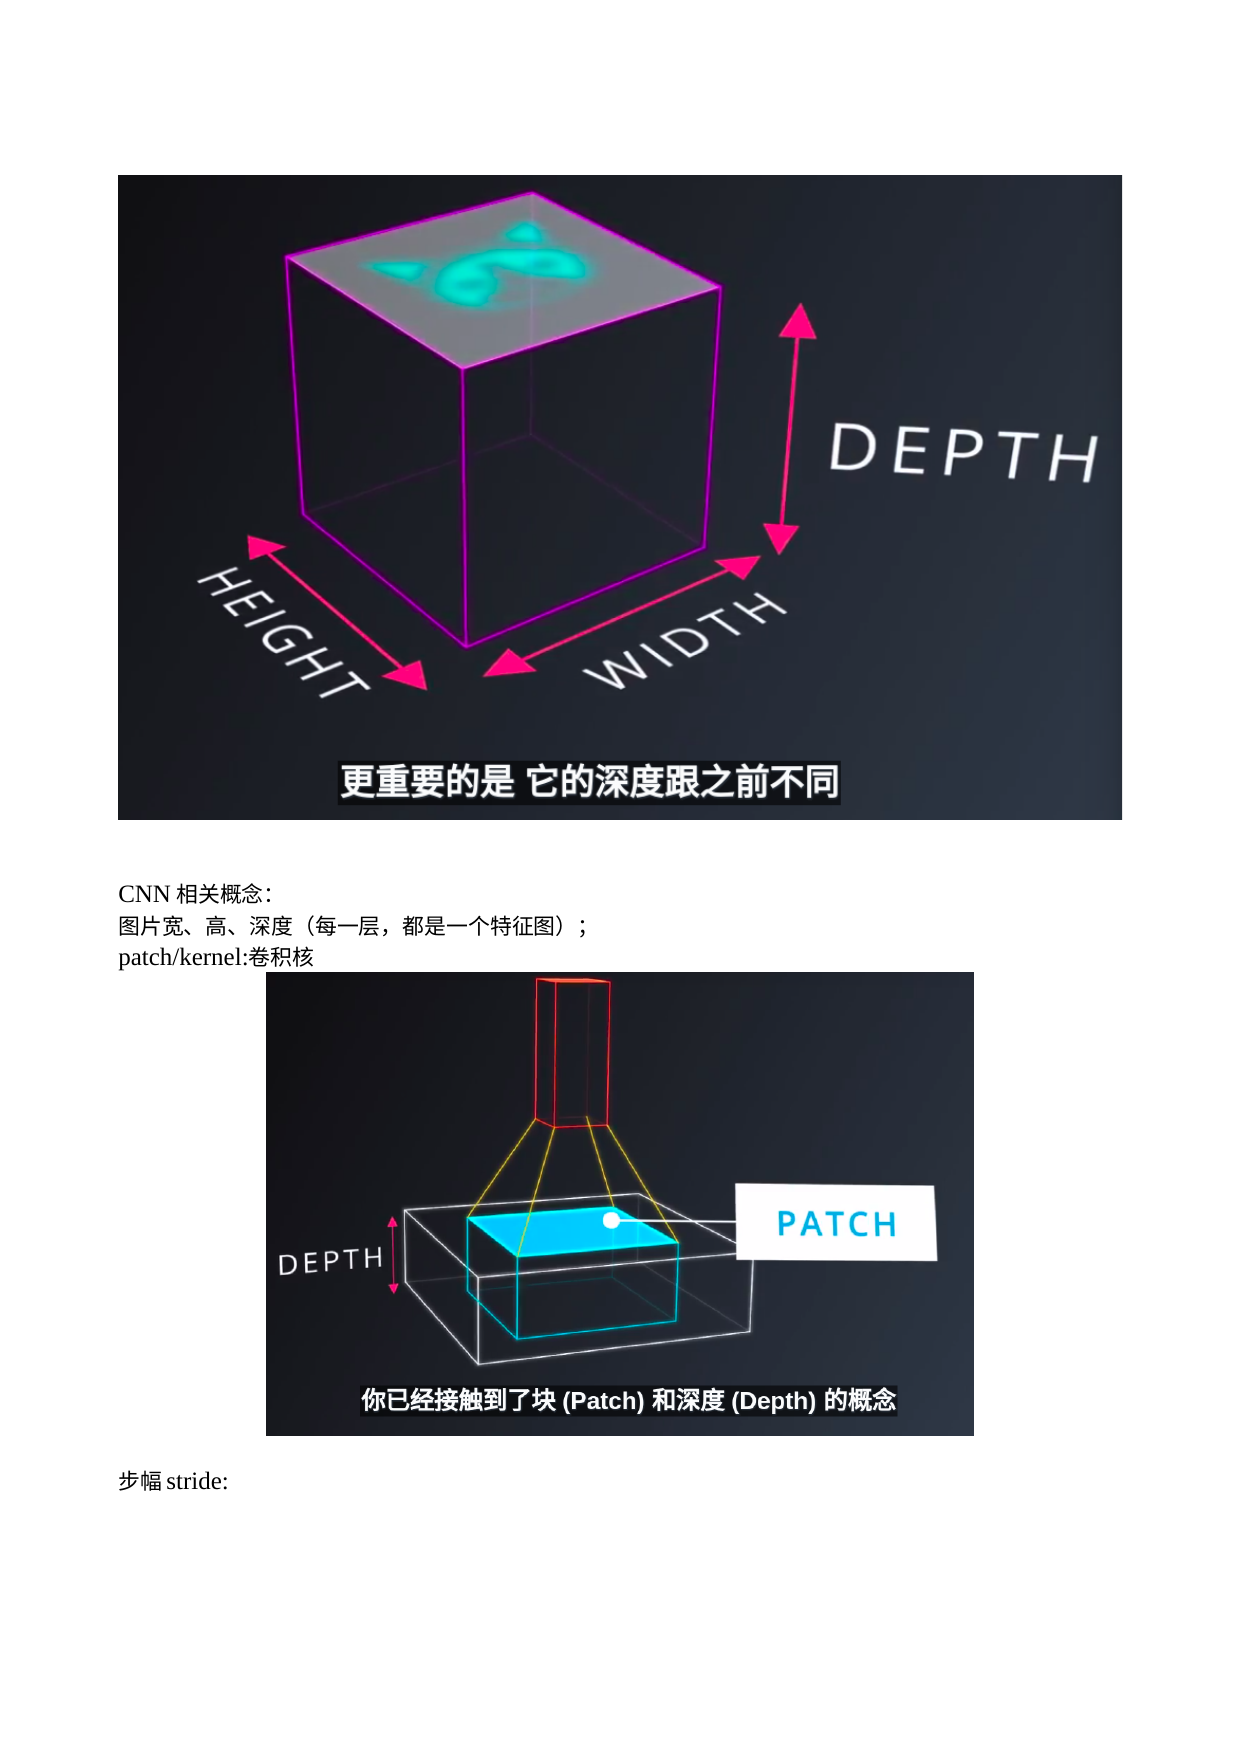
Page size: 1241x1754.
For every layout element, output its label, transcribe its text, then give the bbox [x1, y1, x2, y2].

text CNN相关概念： [118, 877, 1122, 909]
picture [266, 972, 974, 1436]
picture [118, 175, 1123, 820]
text 步幅stride: [118, 1464, 1122, 1496]
text patch/kernel:卷积核 [118, 940, 1122, 972]
text 图片宽、高、深度（每一层，都是一个特征图）； [118, 909, 1122, 940]
